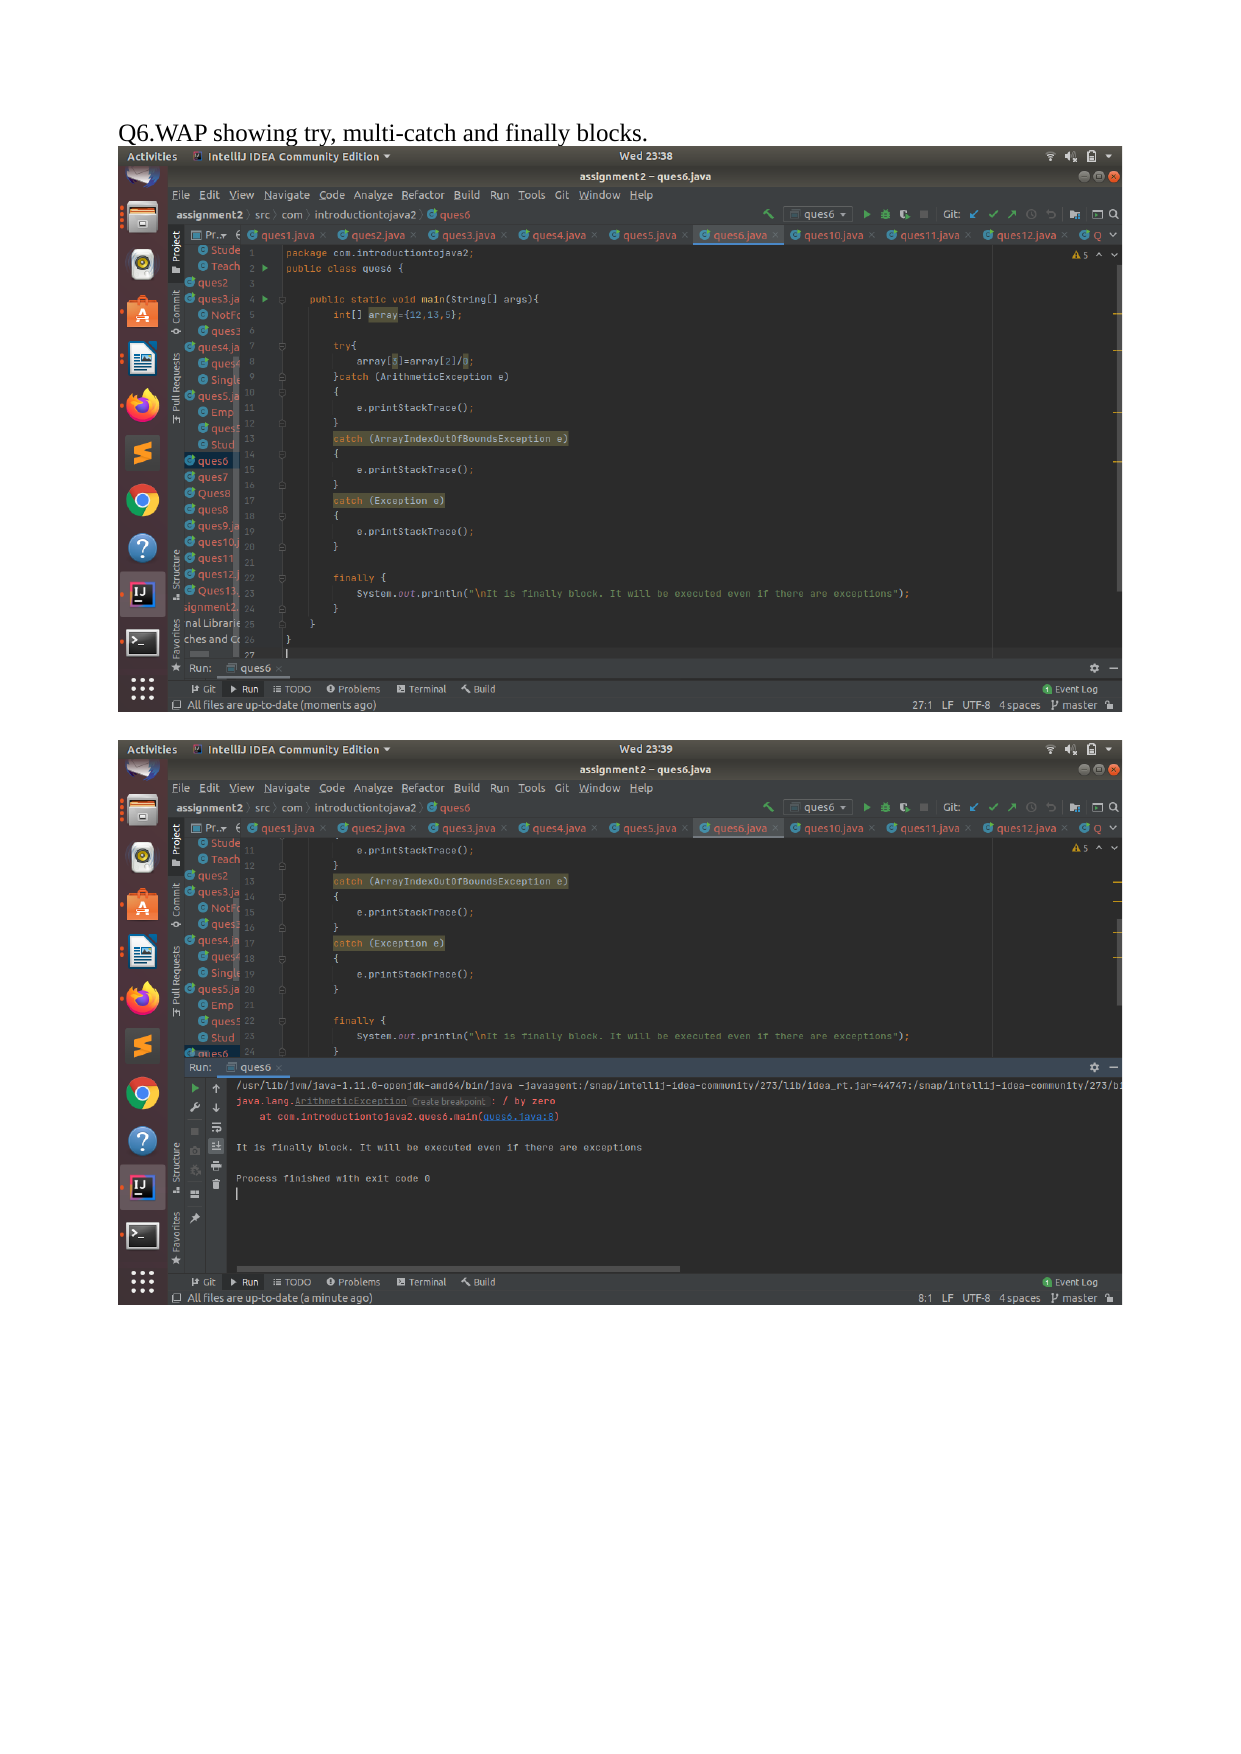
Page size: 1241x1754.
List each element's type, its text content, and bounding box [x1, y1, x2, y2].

text Q6.WAP showing try, multi-catch and finally blocks. [118, 118, 1122, 146]
picture [118, 146, 1123, 712]
picture [118, 740, 1123, 1305]
